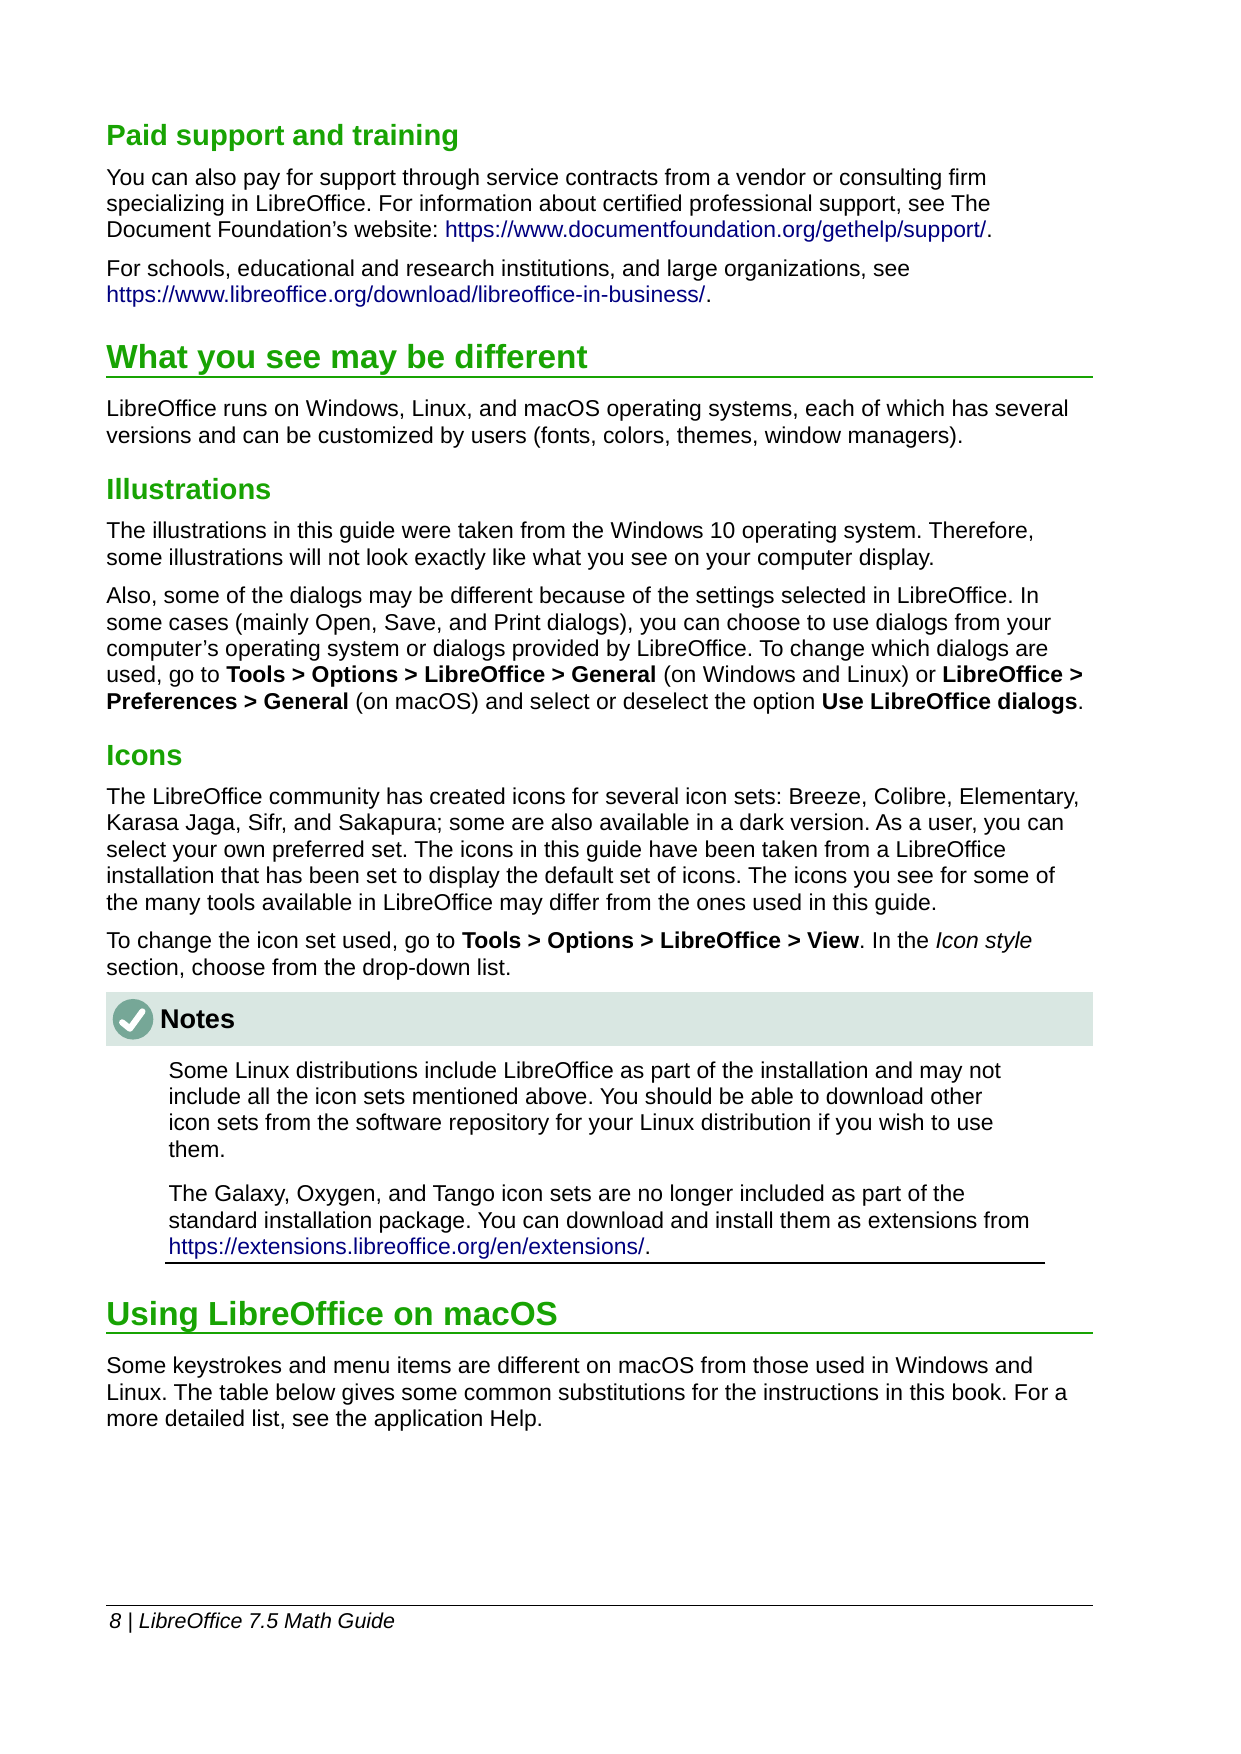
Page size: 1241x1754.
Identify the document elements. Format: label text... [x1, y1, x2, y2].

text Some keystrokes and menu items are different on macOS from those used in Windows and Linux. The table below gives some common substitutions for the instructions in this book. For a more detailed list, see the application Help. [106, 1352, 1093, 1431]
subtitle Icons [106, 738, 1093, 771]
text Some Linux distributions include LibreOffice as part of the installation and may not include all the icon sets mentioned above. You should be able to download other icon sets from the software repository for your Linux distribution if you wish to use them. [165, 1054, 1033, 1165]
subtitle Notes [106, 992, 1093, 1046]
text Also, some of the dialogs may be different because of the settings selected in LibreOffice. In some cases (mainly Open, Save, and Print dialogs), you can choose to use dialogs from your computer’s operating system or dialogs provided by LibreOffice. To change which dialogs are used, go to Tools > Options > LibreOffice > General (on Windows and Linux) or LibreOffice > Preferences > General (on macOS) and select or deselect the option Use LibreOffice dialogs. [106, 582, 1093, 714]
subtitle Using LibreOffice on macOS [106, 1294, 1093, 1332]
subtitle Illustrations [106, 472, 1093, 505]
text The illustrations in this guide were taken from the Windows 10 operating system. Therefore, some illustrations will not look exactly like what you see on your computer display. [106, 517, 1093, 570]
text You can also pay for support through service contracts from a vendor or consulting firm specializing in LibreOffice. For information about certified professional support, see The Document Foundation’s website: https://www.documentfoundation.org/gethelp/support/. [106, 163, 1093, 242]
text LibreOffice runs on Windows, Linux, and macOS operating systems, each of which has several versions and can be customized by users (fonts, colors, themes, window managers). [106, 395, 1093, 448]
text For schools, educational and research institutions, and large organizations, see https://www.libreoffice.org/download/libreoffice-in-business/. [106, 255, 1093, 308]
text The Galaxy, Oxygen, and Tango icon sets are no longer included as part of the standard installation package. You can download and install them as extensions from https://extensions.libreoffice.org/en/extensions/. [165, 1177, 1045, 1262]
text To change the icon set used, go to Tools > Options > LibreOffice > View. In the Icon style section, choose from the drop-down list. [106, 927, 1093, 980]
text The LibreOffice community has created icons for several icon sets: Breeze, Colibre, Elementary, Karasa Jaga, Sifr, and Sakapura; some are also available in a dark version. As a user, you can select your own preferred set. The icons in this guide have been taken from a LibreOffice installation that has been set to display the default set of icons. The icons you see for some of the many tools available in LibreOffice may differ from the ones used in this guide. [106, 783, 1093, 915]
subtitle Paid support and training [106, 118, 1093, 152]
subtitle What you see may be different [106, 337, 1093, 376]
